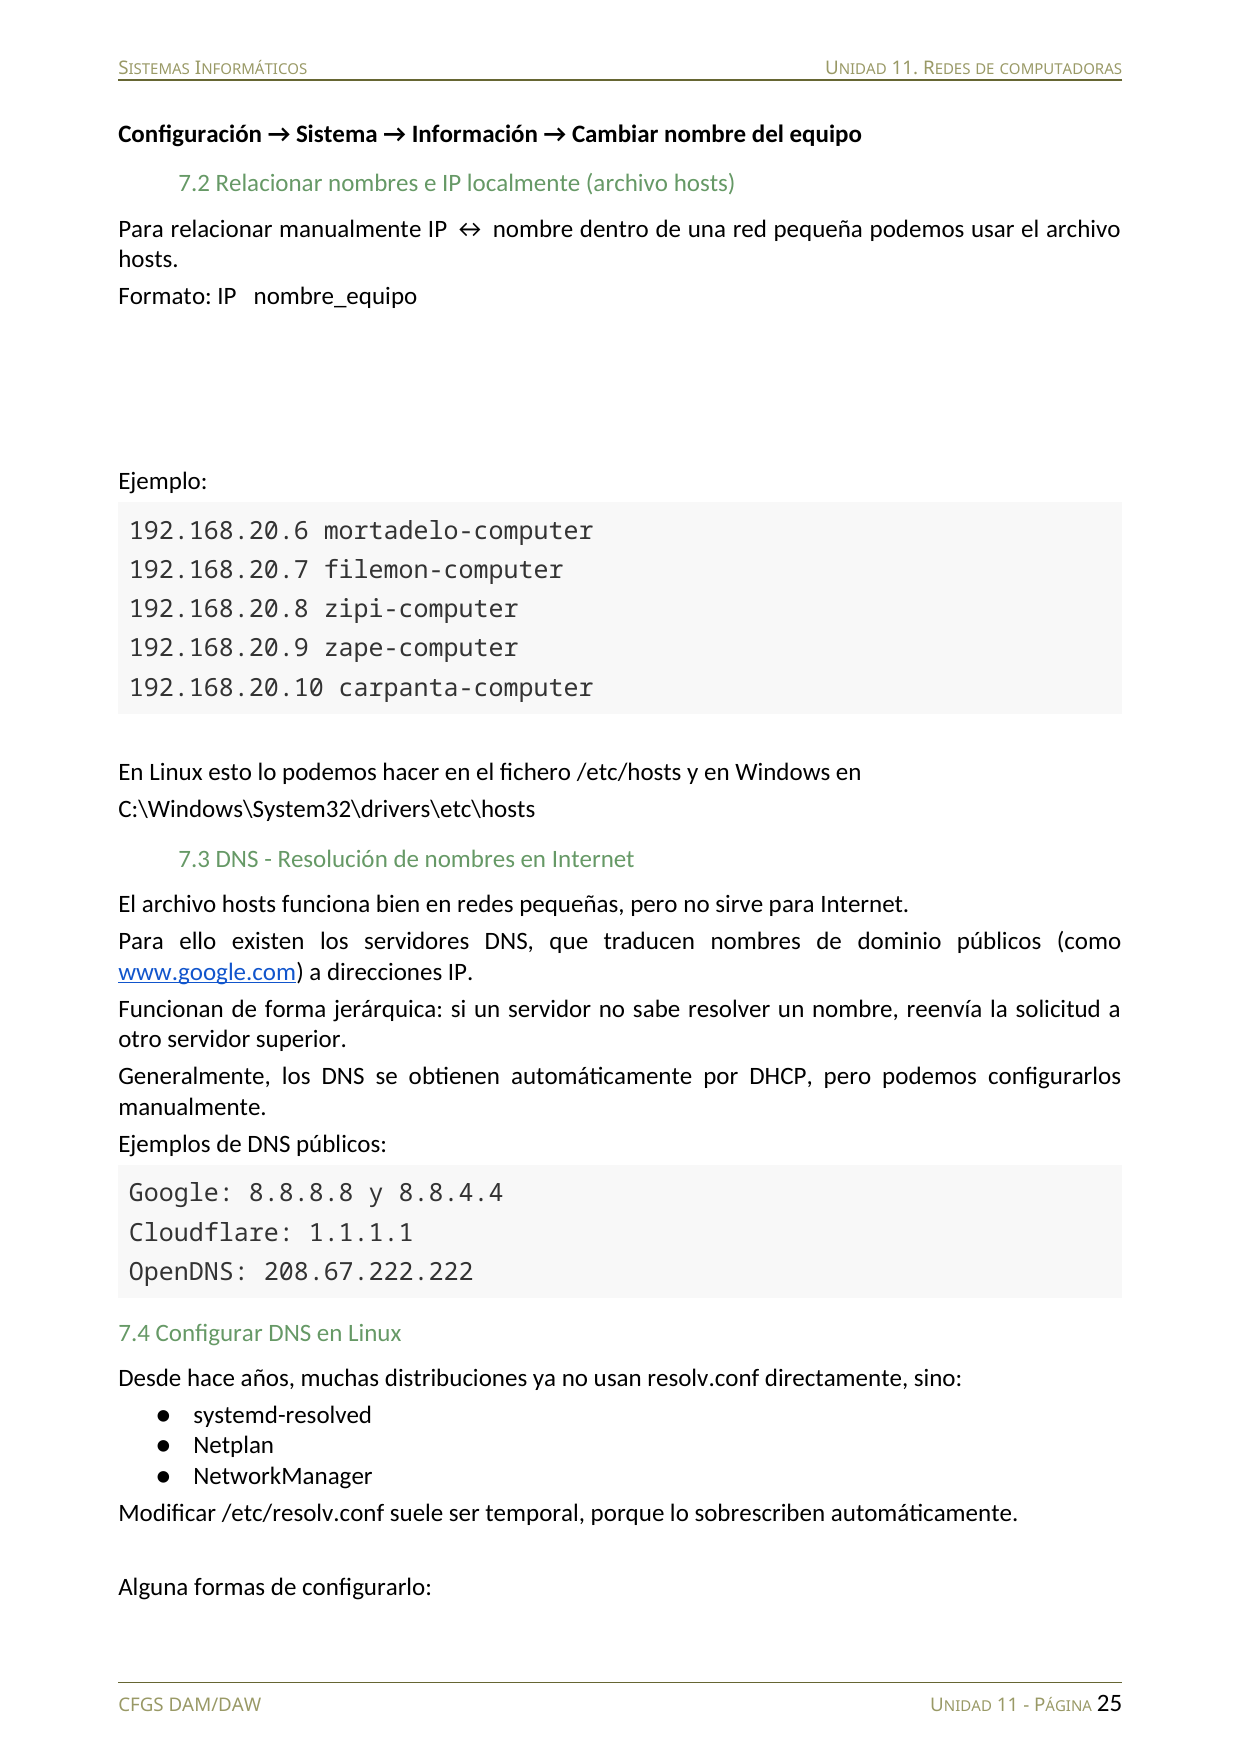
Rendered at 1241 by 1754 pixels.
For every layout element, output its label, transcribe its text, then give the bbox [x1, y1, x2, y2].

text Ejemplo: [118, 465, 1122, 496]
text Generalmente, los DNS se obtienen automáticamente por DHCP, pero podemos configurarlos manualmente. [118, 1060, 1122, 1121]
list Netplan [156, 1429, 1122, 1460]
text C:\Windows\System32\drivers\etc\hosts [118, 793, 1122, 824]
text En Linux esto lo podemos hacer en el fichero /etc/hosts y en Windows en [118, 757, 1122, 787]
text Alguna formas de configurarlo: [118, 1571, 1122, 1602]
text Desde hace años, muchas distribuciones ya no usan resolv.conf directamente, sino: [118, 1362, 1122, 1393]
text Para ello existen los servidores DNS, que traducen nombres de dominio públicos (como www.google.com) a direcciones IP. [118, 925, 1122, 986]
text El archivo hosts funciona bien en redes pequeñas, pero no sirve para Internet. [118, 888, 1122, 919]
table_header Google: 8.8.8.8 y 8.8.4.4 Cloudflare: 1.1.1.1 OpenDNS: 208.67.222.222 [118, 1165, 1122, 1298]
table_header 192.168.20.6 mortadelo-computer 192.168.20.7 filemon-computer 192.168.20.8 zipi-computer 192.168.20.9 zape-computer 192.168.20.10 carpanta-computer [118, 502, 1122, 714]
subtitle 7.2 Relacionar nombres e IP localmente (archivo hosts) [178, 167, 1122, 198]
list systemd-resolved [156, 1399, 1122, 1429]
text Funcionan de forma jerárquica: si un servidor no sabe resolver un nombre, reenvía la solicitud a otro servidor superior. [118, 993, 1122, 1054]
text Formato: IP nombre_equipo [118, 280, 1122, 311]
text Configuración → Sistema → Información → Cambiar nombre del equipo [118, 118, 1122, 148]
text Para relacionar manualmente IP ↔ nombre dentro de una red pequeña podemos usar el archivo hosts. [118, 213, 1122, 274]
text Modificar /etc/resolv.conf suele ser temporal, porque lo sobrescriben automáticamente. [118, 1497, 1122, 1528]
text Ejemplos de DNS públicos: [118, 1128, 1122, 1158]
list NetworkManager [156, 1460, 1122, 1491]
subtitle 7.4 Configurar DNS en Linux [118, 1317, 1122, 1347]
subtitle 7.3 DNS - Resolución de nombres en Internet [178, 843, 1122, 873]
